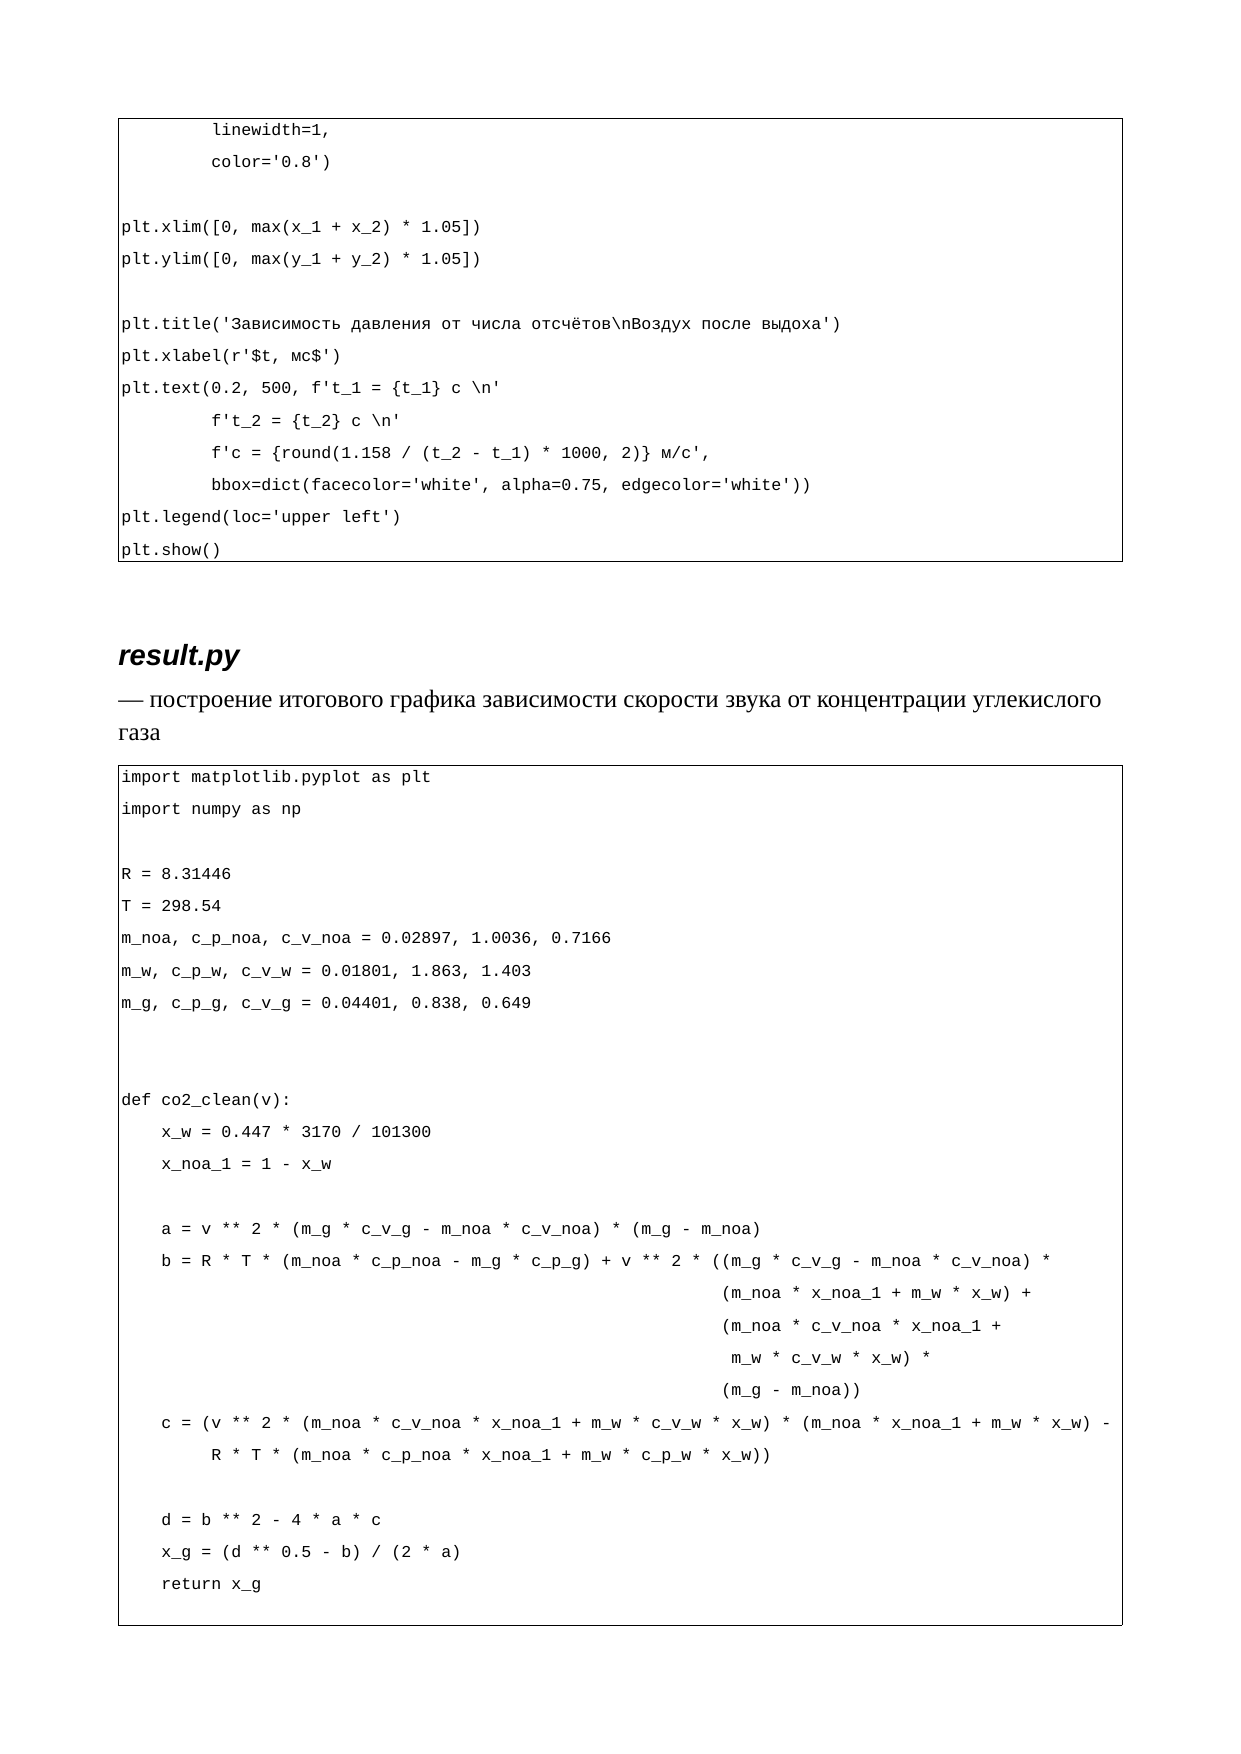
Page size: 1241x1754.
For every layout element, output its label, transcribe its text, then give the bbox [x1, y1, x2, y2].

text plt.show() [119, 538, 1122, 561]
text b = R * T * (m_noa * c_p_noa - m_g * c_p_g) + v ** 2 * ((m_g * c_v_g - m_noa * c_v_noa) * [119, 1249, 1122, 1270]
text m_g, c_p_g, c_v_g = 0.04401, 0.838, 0.649 [119, 991, 1122, 1012]
text import matplotlib.pyplot as plt [119, 766, 1122, 786]
subtitle result.py [118, 638, 1122, 672]
text d = b ** 2 - 4 * a * c [119, 1508, 1122, 1528]
text plt.ylim([0, max(y_1 + y_2) * 1.05]) [119, 247, 1122, 268]
text plt.xlim([0, max(x_1 + x_2) * 1.05]) [119, 215, 1122, 236]
text return x_g [119, 1572, 1122, 1593]
text def co2_clean(v): [119, 1088, 1122, 1109]
text a = v ** 2 * (m_g * c_v_g - m_noa * c_v_noa) * (m_g - m_noa) [119, 1217, 1122, 1238]
text (m_g - m_noa)) [119, 1379, 1122, 1399]
text plt.xlabel(r'$t, мс$') [119, 344, 1122, 365]
text plt.legend(loc='upper left') [119, 506, 1122, 526]
text import numpy as np [119, 797, 1122, 818]
text m_w, c_p_w, c_v_w = 0.01801, 1.863, 1.403 [119, 959, 1122, 979]
text bbox=dict(facecolor='white', alpha=0.75, edgecolor='white')) [119, 473, 1122, 494]
text linewidth=1, [119, 119, 1122, 139]
text f'c = {round(1.158 / (t_2 - t_1) * 1000, 2)} м/с', [119, 441, 1122, 462]
text R = 8.31446 [119, 862, 1122, 883]
text x_g = (d ** 0.5 - b) / (2 * a) [119, 1540, 1122, 1561]
text R * T * (m_noa * c_p_noa * x_noa_1 + m_w * c_p_w * x_w)) [119, 1443, 1122, 1464]
text x_w = 0.447 * 3170 / 101300 [119, 1120, 1122, 1141]
text plt.title('Зависимость давления от числа отсчётов\nВоздух после выдоха') [119, 312, 1122, 333]
text c = (v ** 2 * (m_noa * c_v_noa * x_noa_1 + m_w * c_v_w * x_w) * (m_noa * x_noa_1 + m_w * x_w) - [119, 1411, 1122, 1432]
text — построение итогового графика зависимости скорости звука от концентрации углекислого газа [118, 684, 1122, 746]
text x_noa_1 = 1 - x_w [119, 1153, 1122, 1173]
text f't_2 = {t_2} с \n' [119, 409, 1122, 429]
text m_w * c_v_w * x_w) * [119, 1346, 1122, 1367]
text m_noa, c_p_noa, c_v_noa = 0.02897, 1.0036, 0.7166 [119, 927, 1122, 947]
text T = 298.54 [119, 894, 1122, 915]
text plt.text(0.2, 500, f't_1 = {t_1} с \n' [119, 376, 1122, 397]
text color='0.8') [119, 150, 1122, 171]
text (m_noa * x_noa_1 + m_w * x_w) + [119, 1282, 1122, 1302]
text (m_noa * c_v_noa * x_noa_1 + [119, 1314, 1122, 1335]
